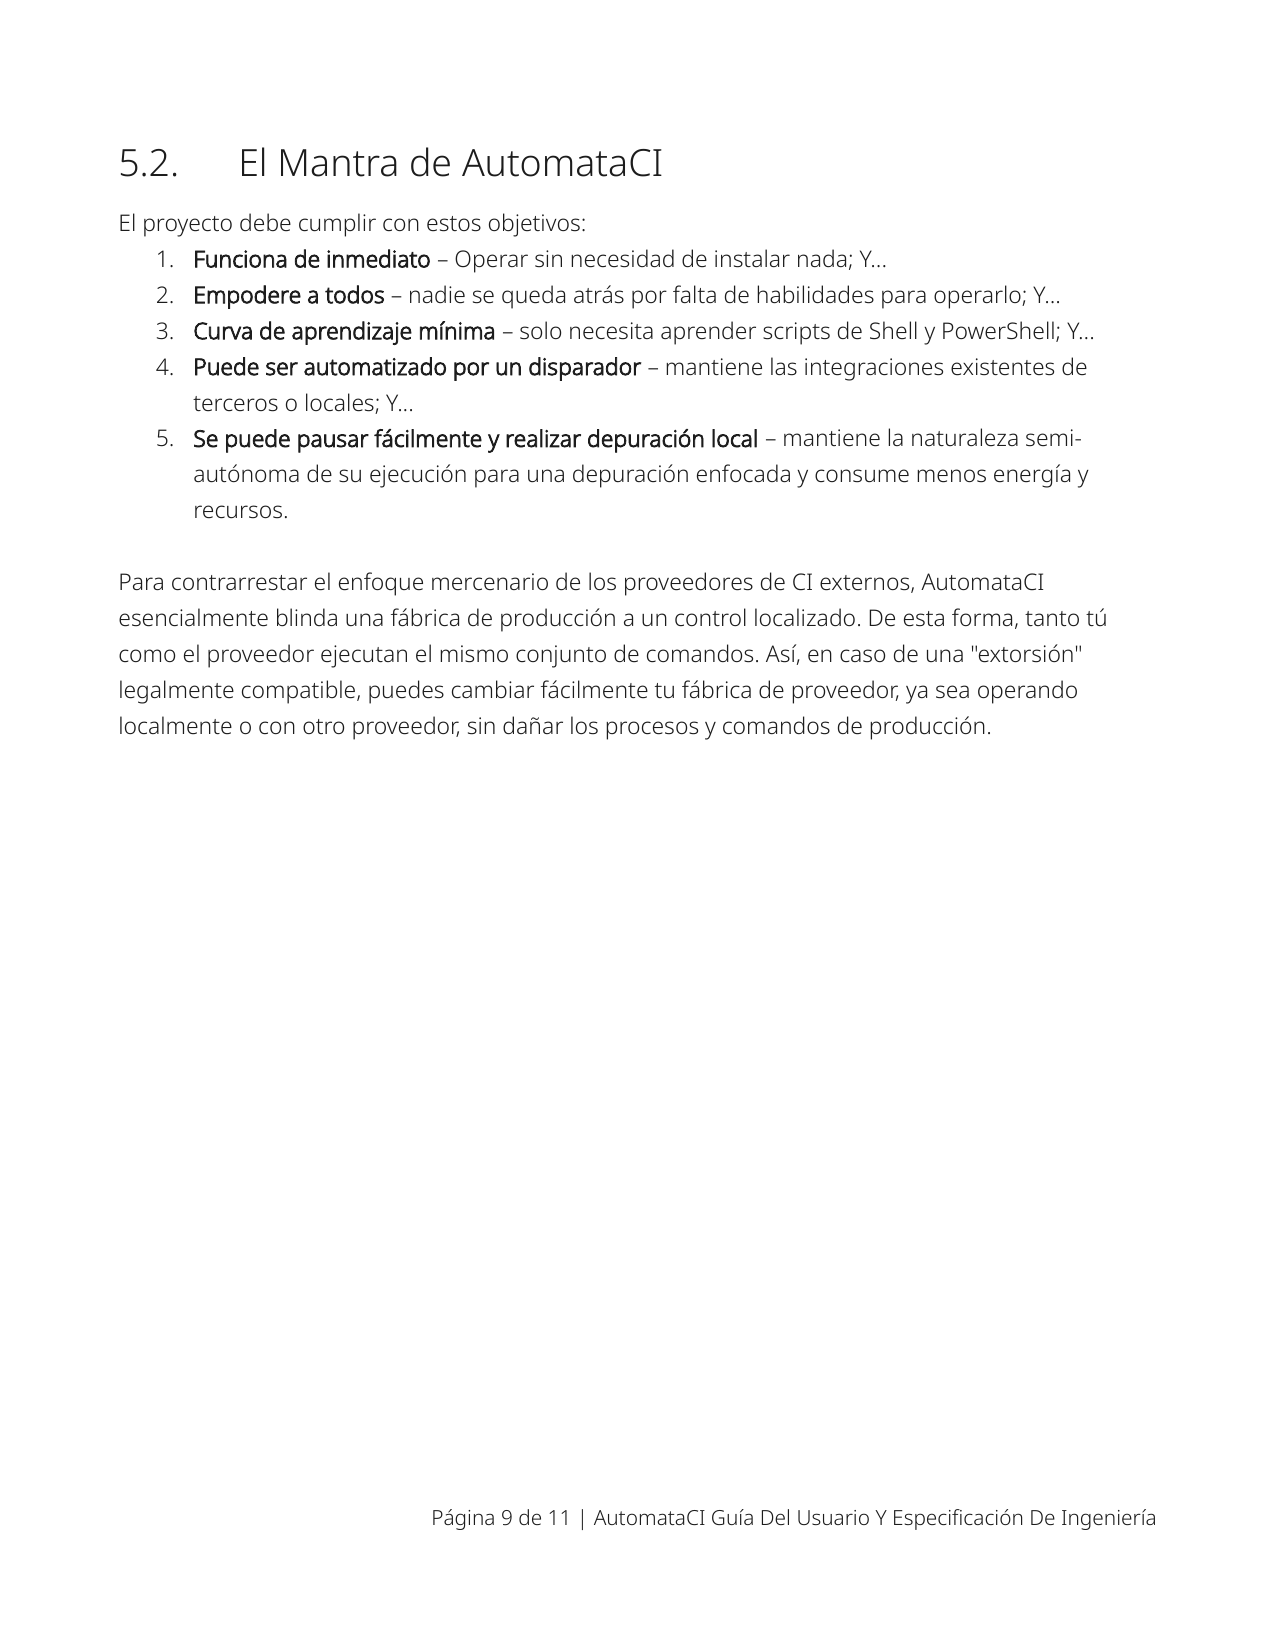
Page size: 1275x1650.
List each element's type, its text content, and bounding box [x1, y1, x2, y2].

list Curva de aprendizaje mínima – solo necesita aprender scripts de Shell y PowerShell; Y... [156, 314, 1157, 346]
list Se puede pausar fácilmente y realizar depuración local – mantiene la naturaleza semi-autónoma de su ejecución para una depuración enfocada y consume menos energía y recursos. [156, 422, 1157, 526]
list Puede ser automatizado por un disparador – mantiene las integraciones existentes de terceros o locales; Y... [156, 351, 1157, 418]
text Para contrarrestar el enfoque mercenario de los proveedores de CI externos, AutomataCI esencialmente blinda una fábrica de producción a un control localizado. De esta forma, tanto tú como el proveedor ejecutan el mismo conjunto de comandos. Así, en caso de una "extorsión" legalmente compatible, puedes cambiar fácilmente tu fábrica de proveedor, ya sea operando localmente o con otro proveedor, sin dañar los procesos y comandos de producción. [118, 566, 1157, 741]
subtitle El Mantra de AutomataCI [118, 136, 1157, 187]
text El proyecto debe cumplir con estos objetivos: [118, 207, 1157, 238]
list Empodere a todos – nadie se queda atrás por falta de habilidades para operarlo; Y... [156, 279, 1157, 310]
list Funciona de inmediato – Operar sin necesidad de instalar nada; Y... [156, 243, 1157, 274]
